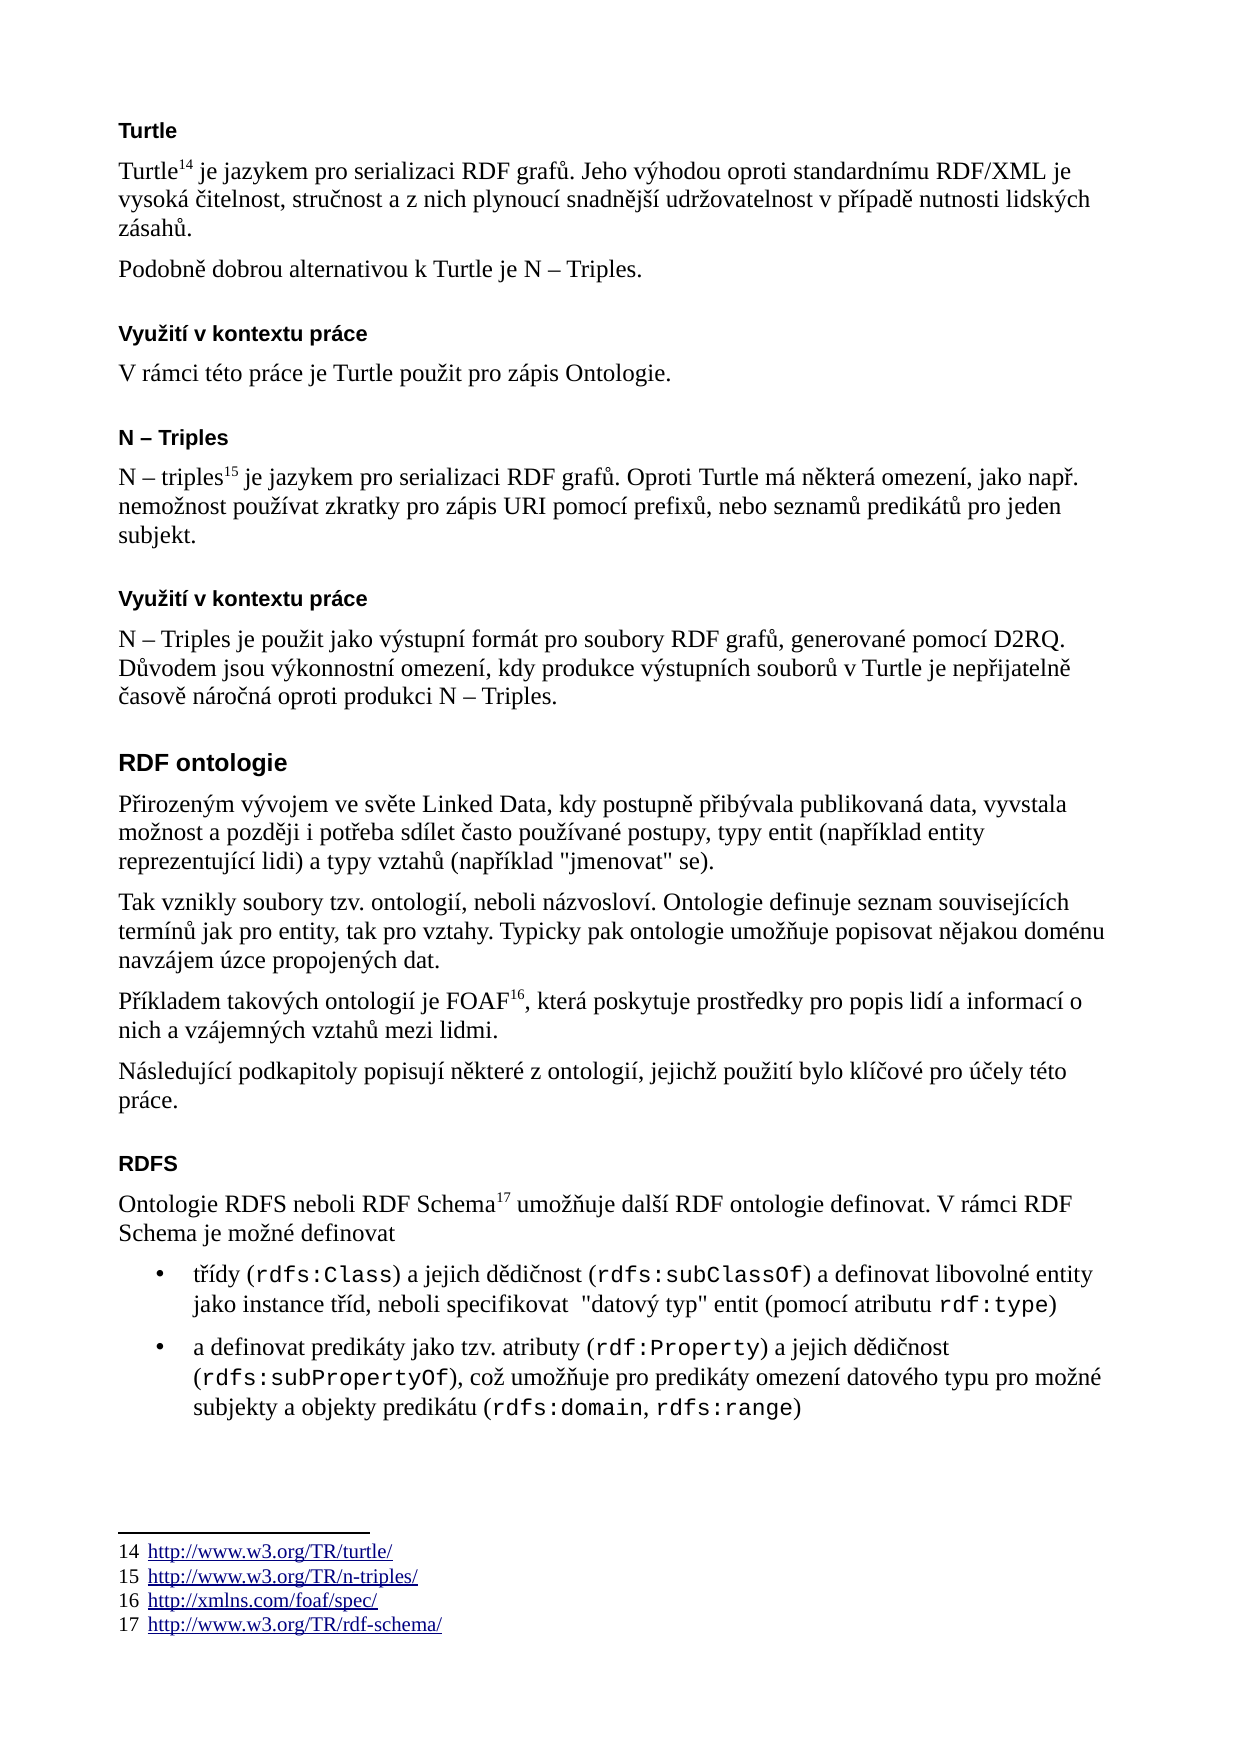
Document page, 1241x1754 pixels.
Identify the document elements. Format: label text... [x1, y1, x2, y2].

text http://xmlns.com/foaf/spec/ [118, 1588, 1122, 1612]
text http://www.w3.org/TR/n-triples/ [118, 1563, 1122, 1588]
text Následující podkapitoly popisují některé z ontologií, jejichž použití bylo klíčové pro účely této práce. [118, 1056, 1122, 1114]
text http://www.w3.org/TR/turtle/ [118, 1539, 1122, 1563]
subtitle N – Triples [118, 425, 1122, 450]
text N – triples je jazykem pro serializaci RDF grafů. Oproti Turtle má některá omezení, jako např. nemožnost používat zkratky pro zápis URI pomocí prefixů, nebo seznamů predikátů pro jeden subjekt. [118, 462, 1122, 549]
text Turtle je jazykem pro serializaci RDF grafů. Jeho výhodou oproti standardnímu RDF/XML je vysoká čitelnost, stručnost a z nich plynoucí snadnější udržovatelnost v případě nutnosti lidských zásahů. [118, 156, 1122, 242]
subtitle Využití v kontextu práce [118, 586, 1122, 611]
subtitle RDFS [118, 1151, 1122, 1176]
list třídy (rdfs:Class) a jejich dědičnost (rdfs:subClassOf) a definovat libovolné entity jako instance tříd, neboli specifikovat "datový typ" entit (pomocí atributu rdf:type) [156, 1259, 1122, 1319]
text N – Triples je použit jako výstupní formát pro soubory RDF grafů, generované pomocí D2RQ. Důvodem jsou výkonnostní omezení, kdy produkce výstupních souborů v Turtle je nepřijatelně časově náročná oproti produkci N – Triples. [118, 624, 1122, 710]
text Příkladem takových ontologií je FOAF, která poskytuje prostředky pro popis lidí a informací o nich a vzájemných vztahů mezi lidmi. [118, 986, 1122, 1044]
text Podobně dobrou alternativou k Turtle je N – Triples. [118, 254, 1122, 283]
text V rámci této práce je Turtle použit pro zápis Ontologie. [118, 358, 1122, 387]
subtitle Turtle [118, 118, 1122, 143]
list a definovat predikáty jako tzv. atributy (rdf:Property) a jejich dědičnost (rdfs:subPropertyOf), což umožňuje pro predikáty omezení datového typu pro možné subjekty a objekty predikátu (rdfs:domain, rdfs:range) [156, 1332, 1122, 1422]
text Tak vznikly soubory tzv. ontologií, neboli názvosloví. Ontologie definuje seznam souvisejících termínů jak pro entity, tak pro vztahy. Typicky pak ontologie umožňuje popisovat nějakou doménu navzájem úzce propojených dat. [118, 887, 1122, 974]
subtitle Využití v kontextu práce [118, 321, 1122, 346]
text Ontologie RDFS neboli RDF Schema umožňuje další RDF ontologie definovat. V rámci RDF Schema je možné definovat [118, 1189, 1122, 1246]
subtitle RDF ontologie [118, 748, 1122, 776]
text http://www.w3.org/TR/rdf-schema/ [118, 1612, 1122, 1636]
text Přirozeným vývojem ve světe Linked Data, kdy postupně přibývala publikovaná data, vyvstala možnost a později i potřeba sdílet často používané postupy, typy entit (například entity reprezentující lidi) a typy vztahů (například "jmenovat" se). [118, 789, 1122, 875]
